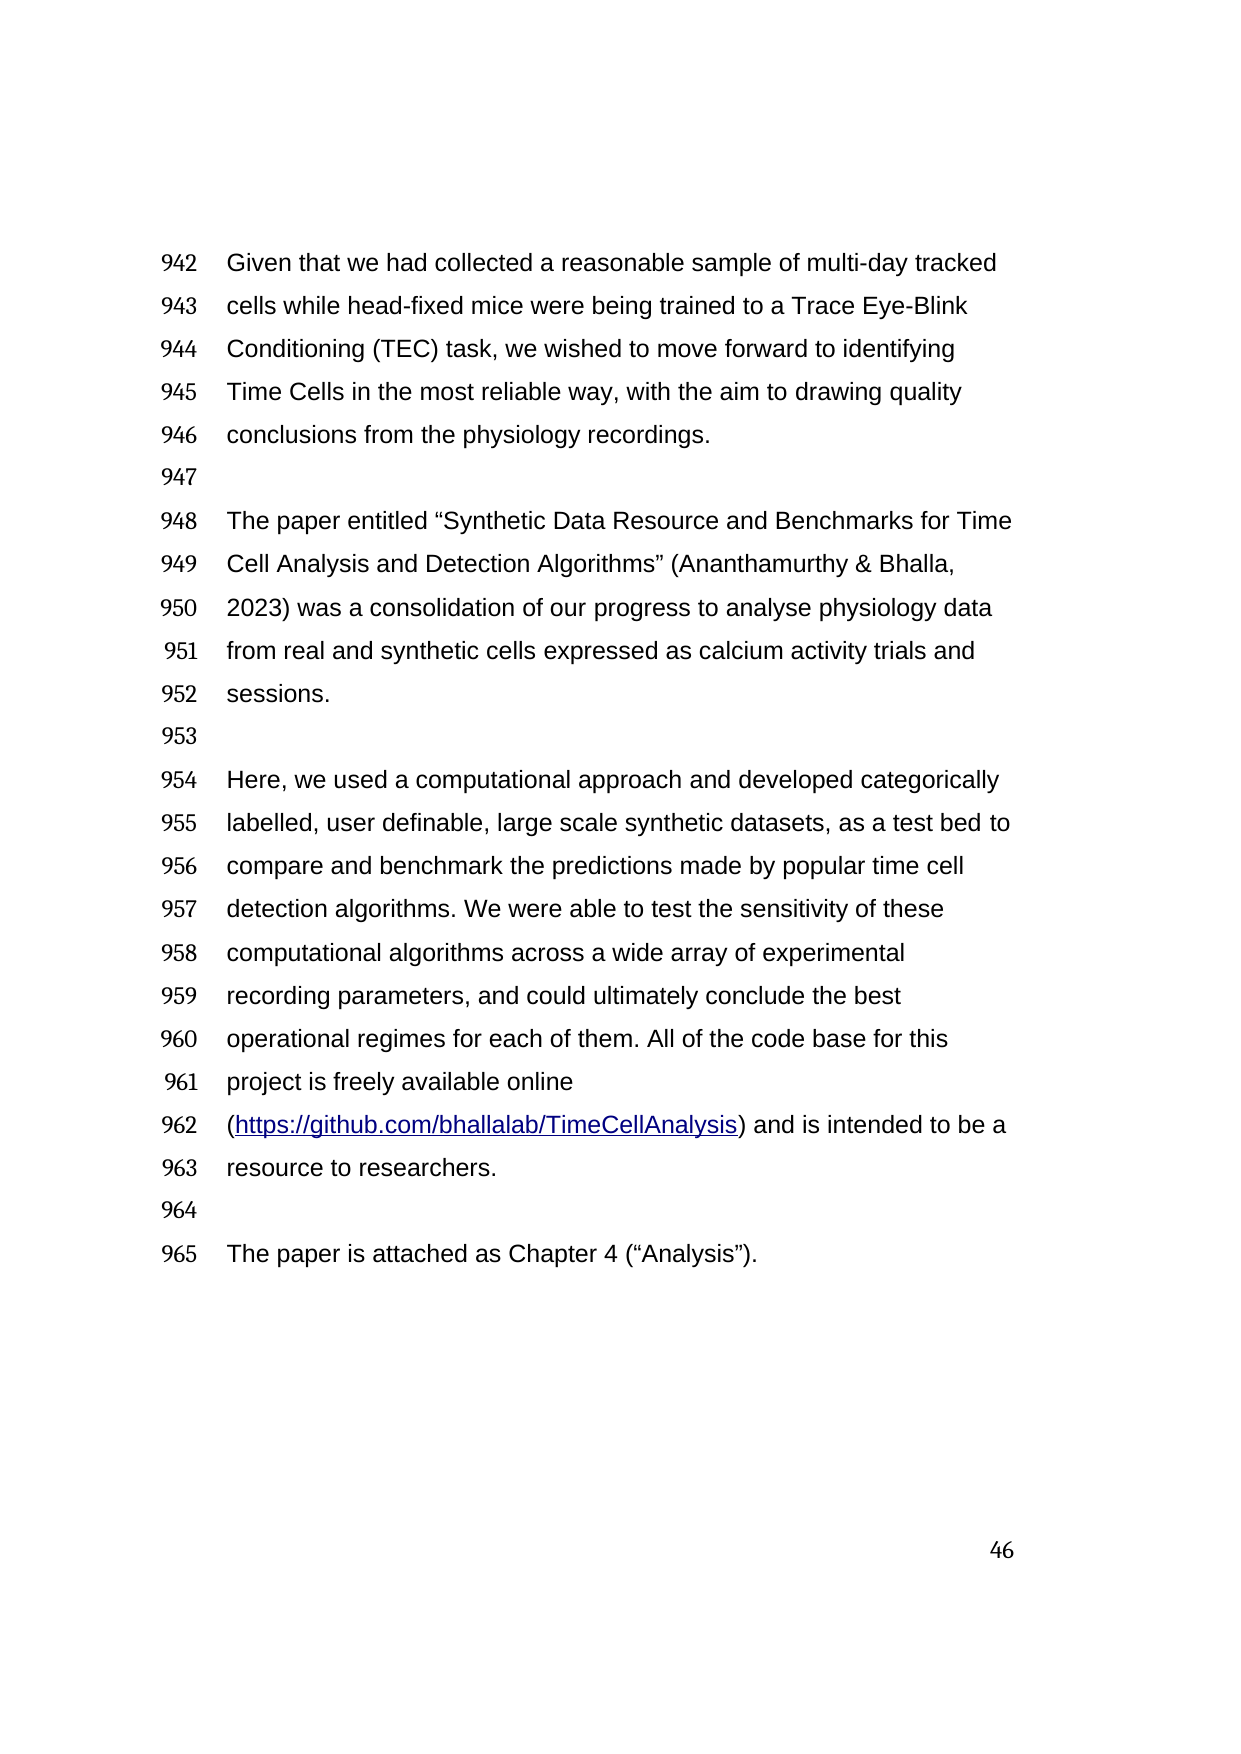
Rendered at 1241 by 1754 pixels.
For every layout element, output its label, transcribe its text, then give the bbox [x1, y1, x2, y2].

text The paper entitled “Synthetic Data Resource and Benchmarks for Time Cell Analysis and Detection Algorithms” (Ananthamurthy & Bhalla, 2023) was a consolidation of our progress to analyse physiology data from real and synthetic cells expressed as calcium activity trials and sessions. [226, 506, 1014, 708]
text The paper is attached as Chapter 4 (“Analysis”). [226, 1239, 1014, 1268]
text Here, we used a computational approach and developed categorically labelled, user definable, large scale synthetic datasets, as a test bed to compare and benchmark the predictions made by popular time cell detection algorithms. We were able to test the sensitivity of these computational algorithms across a wide array of experimental recording parameters, and could ultimately conclude the best operational regimes for each of them. All of the code base for this project is freely available online (https://github.com/bhallalab/TimeCellAnalysis) and is intended to be a resource to researchers. [226, 765, 1014, 1182]
text Given that we had collected a reasonable sample of multi-day tracked cells while head-fixed mice were being trained to a Trace Eye-Blink Conditioning (TEC) task, we wished to move forward to identifying Time Cells in the most reliable way, with the aim to drawing quality conclusions from the physiology recordings. [226, 248, 1014, 449]
